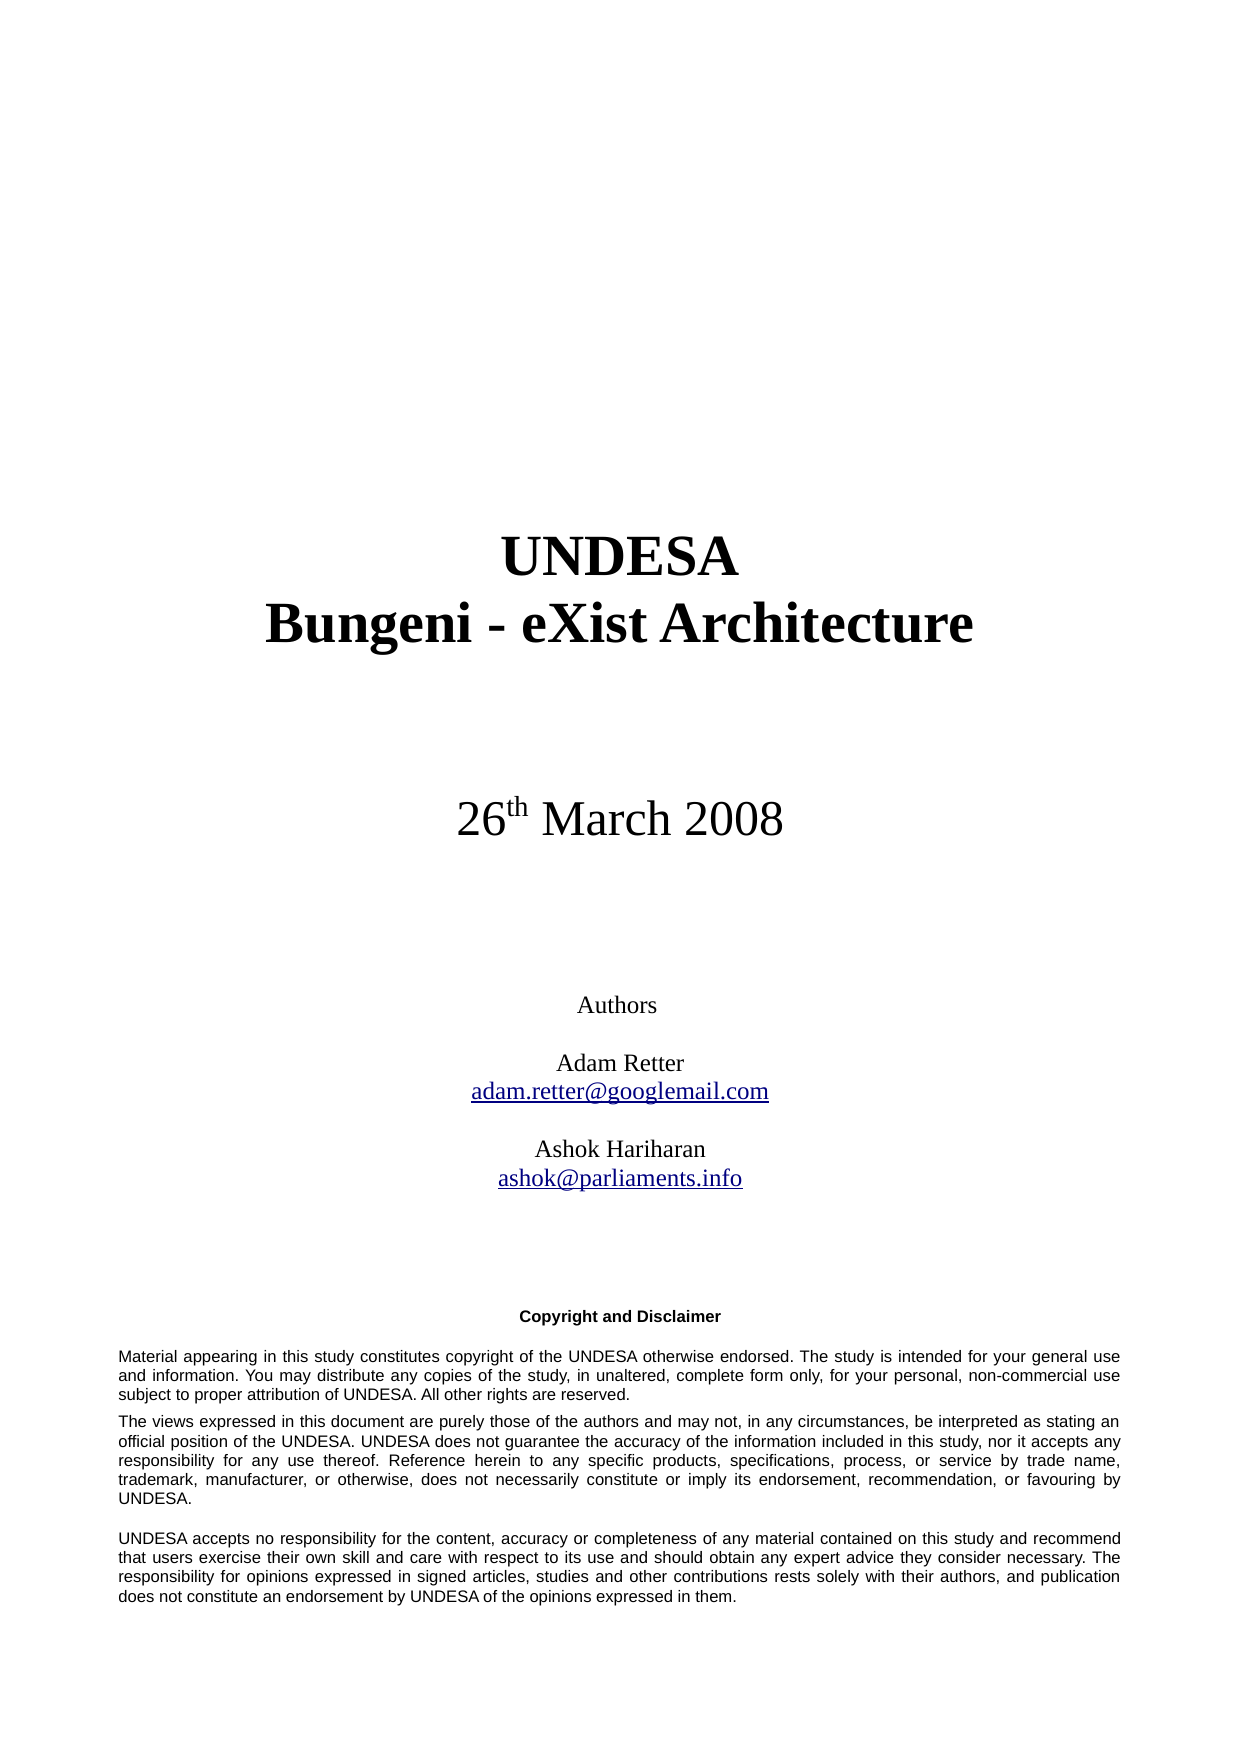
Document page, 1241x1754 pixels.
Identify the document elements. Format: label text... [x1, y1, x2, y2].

text Material appearing in this study constitutes copyright of the UNDESA otherwise endorsed. The study is intended for your general use and information. You may distribute any copies of the study, in unaltered, complete form only, for your personal, non-commercial use subject to proper attribution of UNDESA. All other rights are reserved. [118, 1346, 1122, 1404]
text ashok@parliaments.info [118, 1163, 1122, 1191]
text Authors [118, 990, 1122, 1019]
text UNDESA [118, 521, 1122, 588]
text 26th March 2008 [118, 789, 1122, 846]
text Ashok Hariharan [118, 1134, 1122, 1163]
text Copyright and Disclaimer [118, 1306, 1122, 1326]
text The views expressed in this document are purely those of the authors and may not, in any circumstances, be interpreted as stating an official position of the UNDESA. UNDESA does not guarantee the accuracy of the information included in this study, nor it accepts any responsibility for any use thereof. Reference herein to any specific products, specifications, process, or service by trade name, trademark, manufacturer, or otherwise, does not necessarily constitute or imply its endorsement, recommendation, or favouring by UNDESA. [118, 1412, 1122, 1508]
text Adam Retter [118, 1048, 1122, 1076]
text Bungeni - eXist Architecture [118, 588, 1122, 655]
text adam.retter@googlemail.com [118, 1076, 1122, 1105]
text UNDESA accepts no responsibility for the content, accuracy or completeness of any material contained on this study and recommend that users exercise their own skill and care with respect to its use and should obtain any expert advice they consider necessary. The responsibility for opinions expressed in signed articles, studies and other contributions rests solely with their authors, and publication does not constitute an endorsement by UNDESA of the opinions expressed in them. [118, 1529, 1122, 1606]
